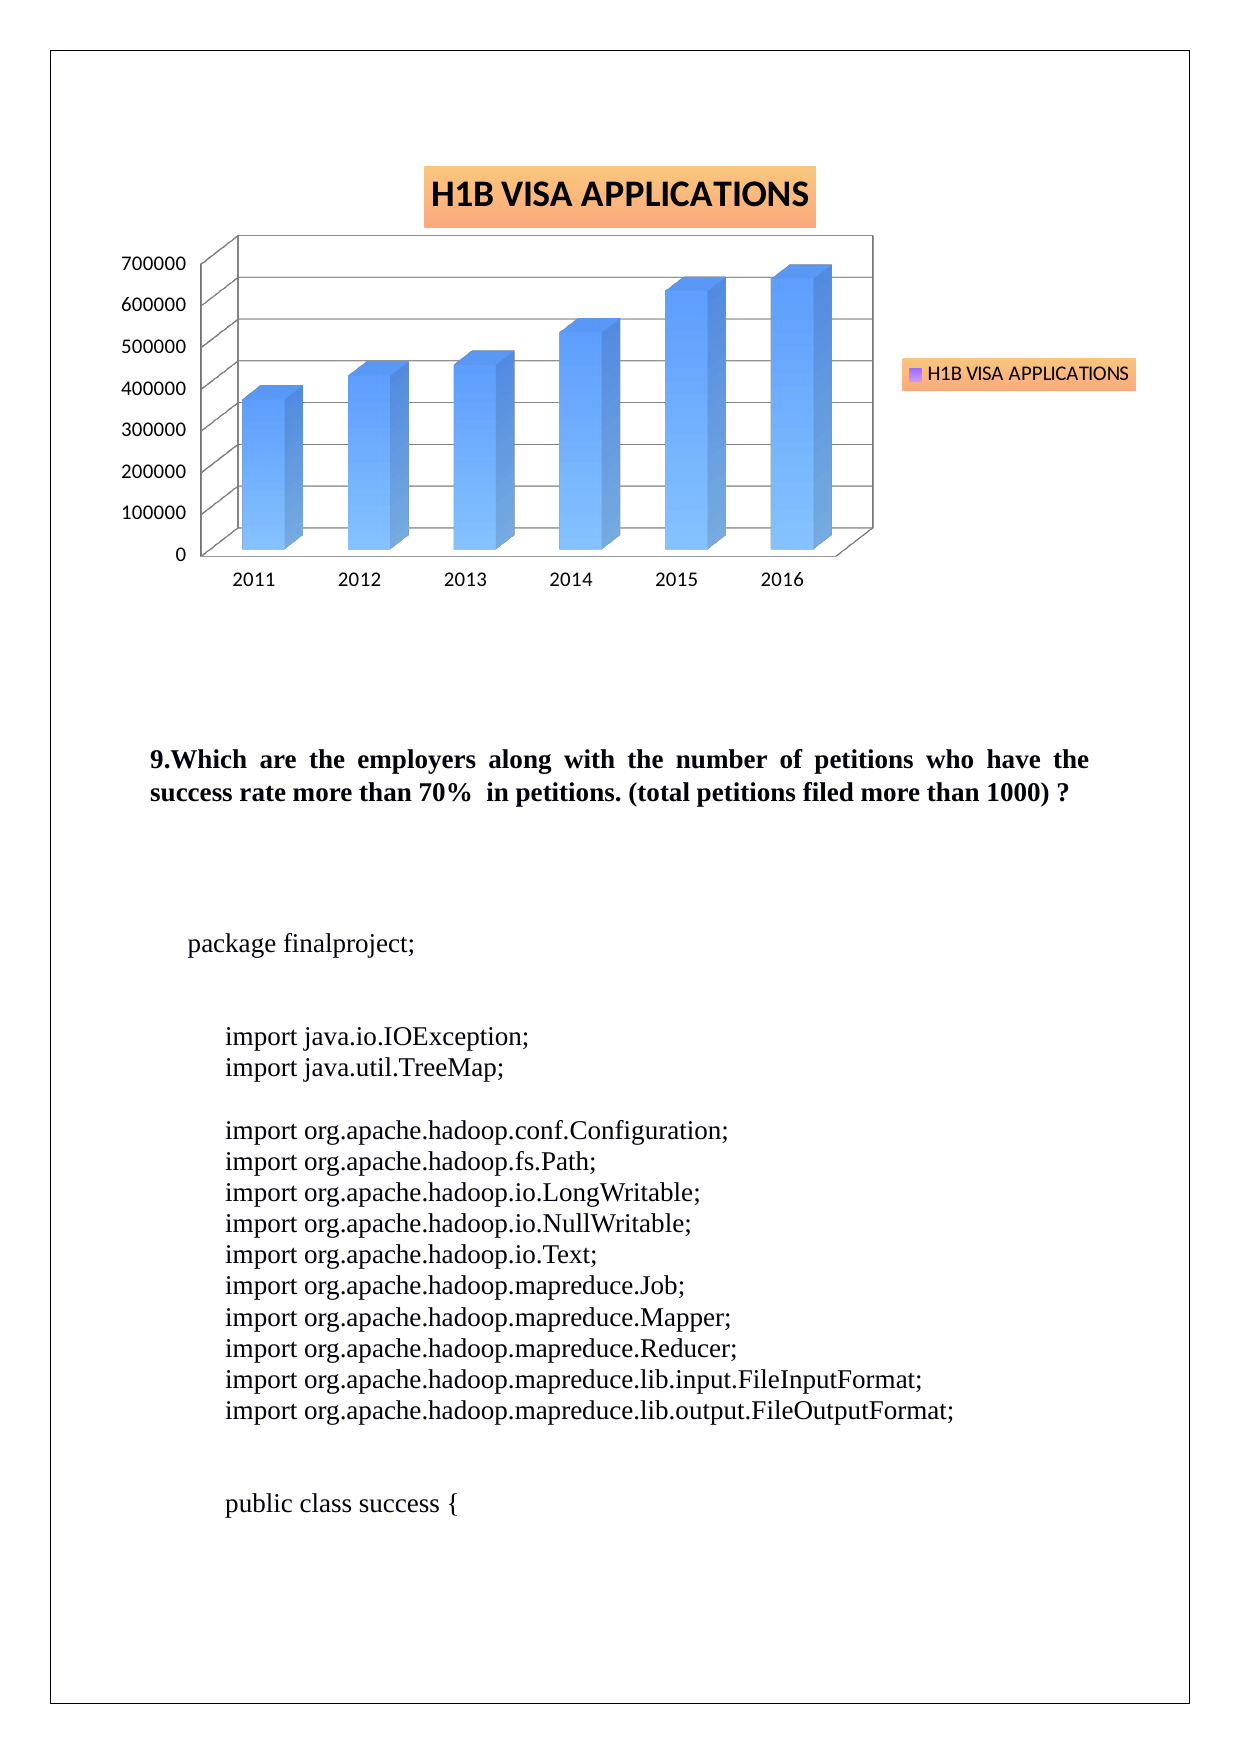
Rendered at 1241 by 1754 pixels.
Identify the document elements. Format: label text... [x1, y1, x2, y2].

text import org.apache.hadoop.mapreduce.lib.input.FileInputFormat; [187, 1363, 1090, 1394]
text import org.apache.hadoop.io.NullWritable; [187, 1207, 1090, 1238]
text import org.apache.hadoop.io.Text; [187, 1238, 1090, 1269]
text import org.apache.hadoop.mapreduce.Job; [187, 1269, 1090, 1301]
text import java.io.IOException; [187, 1020, 1090, 1051]
text import org.apache.hadoop.mapreduce.Reducer; [187, 1332, 1090, 1363]
text import org.apache.hadoop.conf.Configuration; [187, 1114, 1090, 1145]
text public class success { [187, 1487, 1090, 1519]
text import java.util.TreeMap; [187, 1051, 1090, 1083]
text import org.apache.hadoop.mapreduce.lib.output.FileOutputFormat; [187, 1394, 1090, 1425]
text import org.apache.hadoop.mapreduce.Mapper; [187, 1301, 1090, 1332]
text 9.Which are the employers along with the number of petitions who have the success rate more than 70% in petitions. (total petitions filed more than 1000) ? [150, 743, 1090, 807]
text import org.apache.hadoop.fs.Path; [187, 1145, 1090, 1176]
text import org.apache.hadoop.io.LongWritable; [187, 1176, 1090, 1207]
text package finalproject; [187, 927, 1090, 958]
